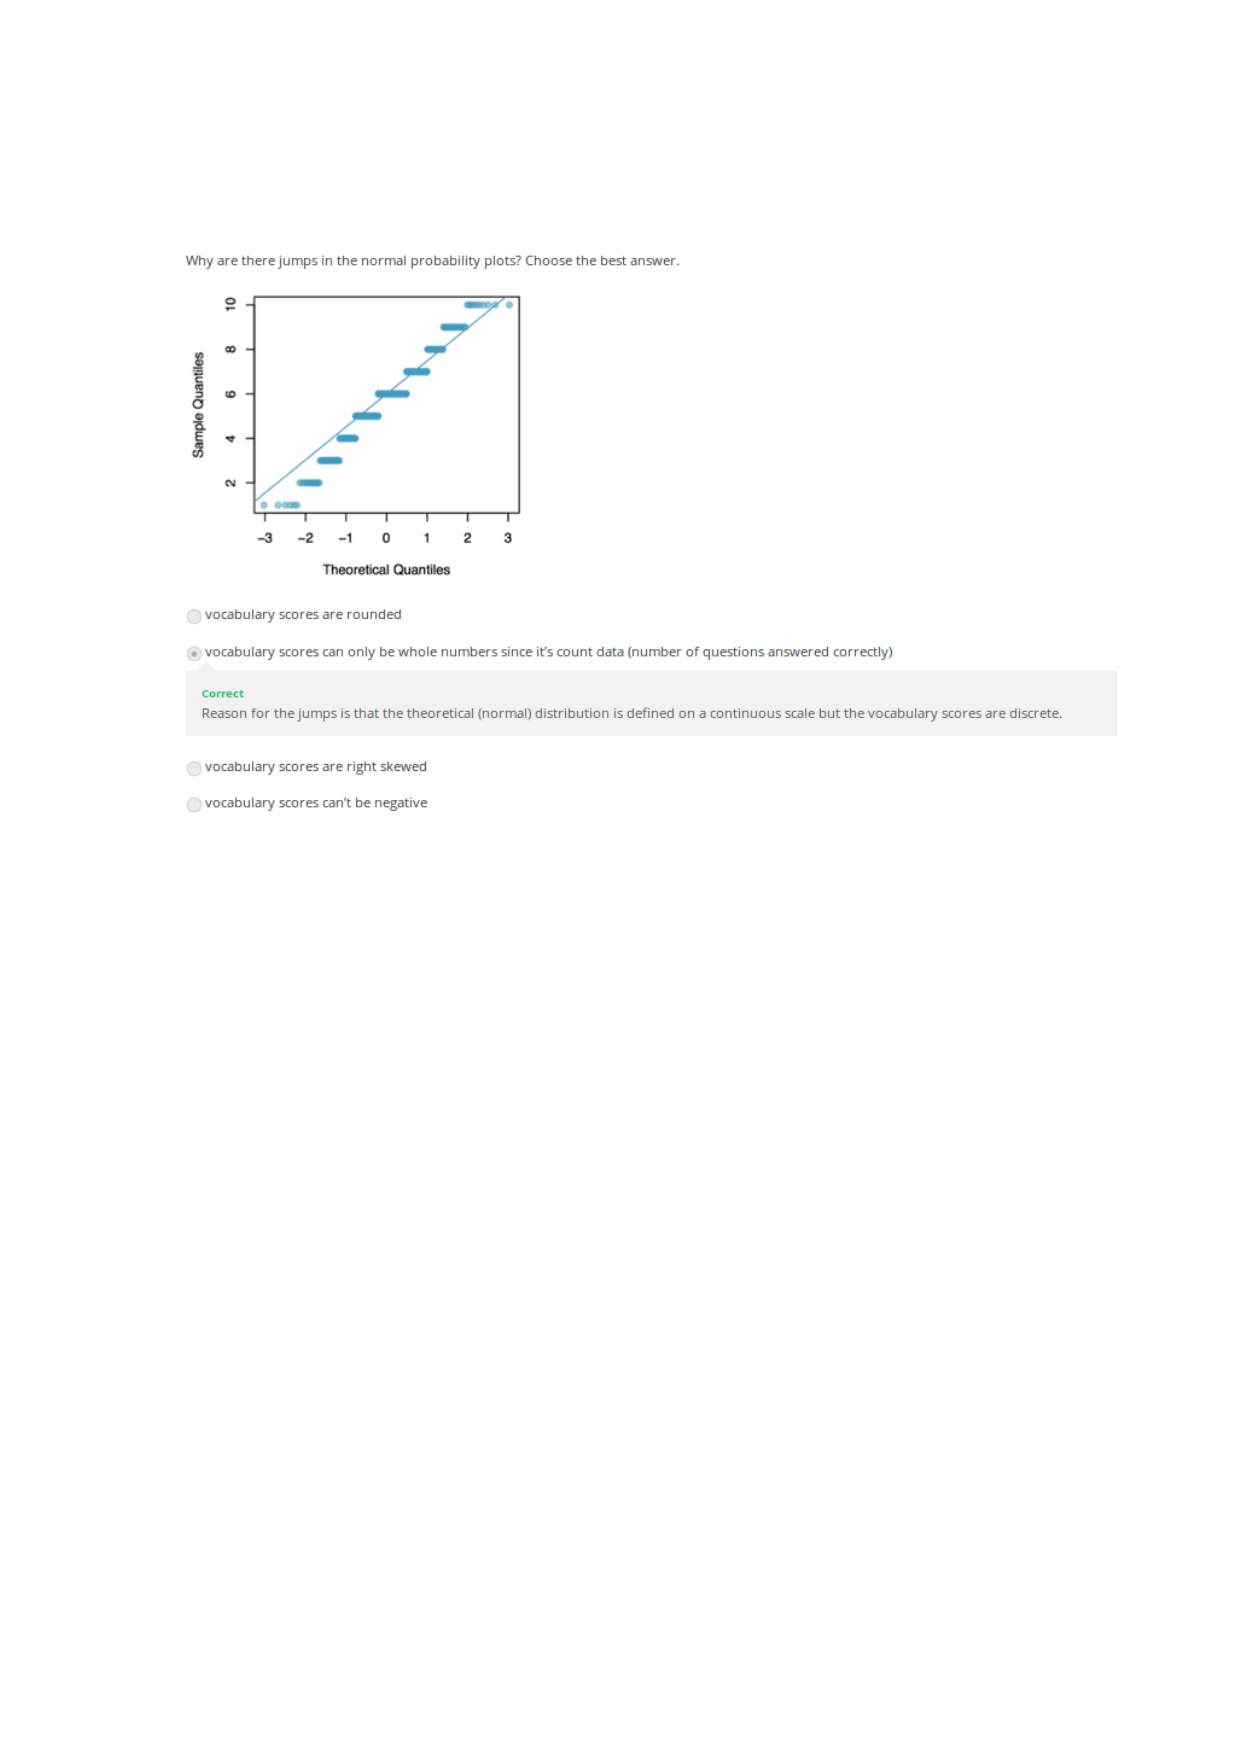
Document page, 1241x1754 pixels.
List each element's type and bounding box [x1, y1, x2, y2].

picture [169, 234, 1118, 834]
